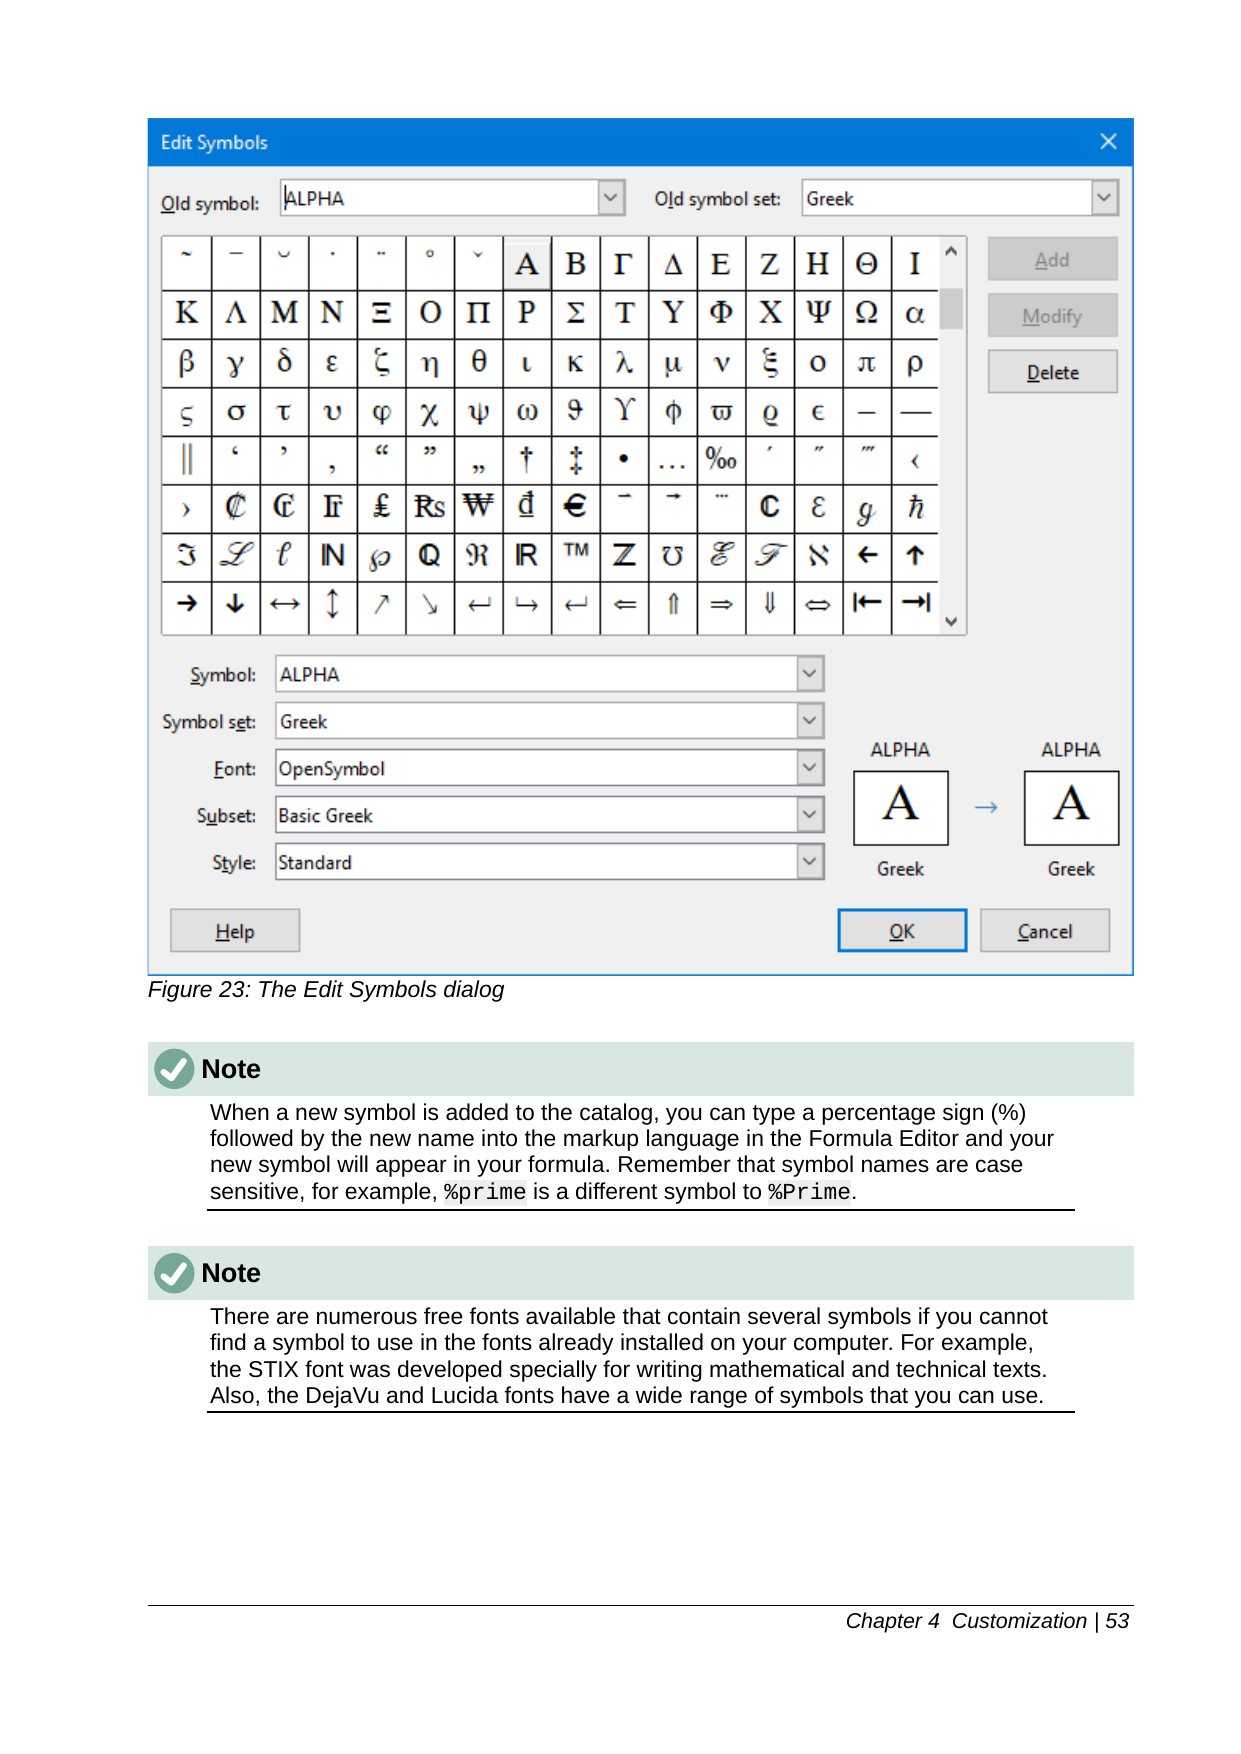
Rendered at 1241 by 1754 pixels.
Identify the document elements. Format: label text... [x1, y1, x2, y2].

subtitle Note [148, 1246, 1134, 1300]
text There are numerous free fonts available that contain several symbols if you cannot find a symbol to use in the fonts already installed on your computer. For example, the STIX font was developed specially for writing mathematical and technical texts. Also, the DejaVu and Lucida fonts have a wide range of symbols that you can use. [207, 1300, 1075, 1411]
picture [147, 118, 1134, 976]
text When a new symbol is added to the catalog, you can type a percentage sign (%) followed by the new name into the markup language in the Formula Editor and your new symbol will appear in your formula. Remember that symbol names are case sensitive, for example, %prime is a different symbol to %Prime. [207, 1096, 1075, 1209]
text Figure 23: The Edit Symbols dialog [148, 118, 1139, 1002]
subtitle Note [148, 1042, 1134, 1096]
